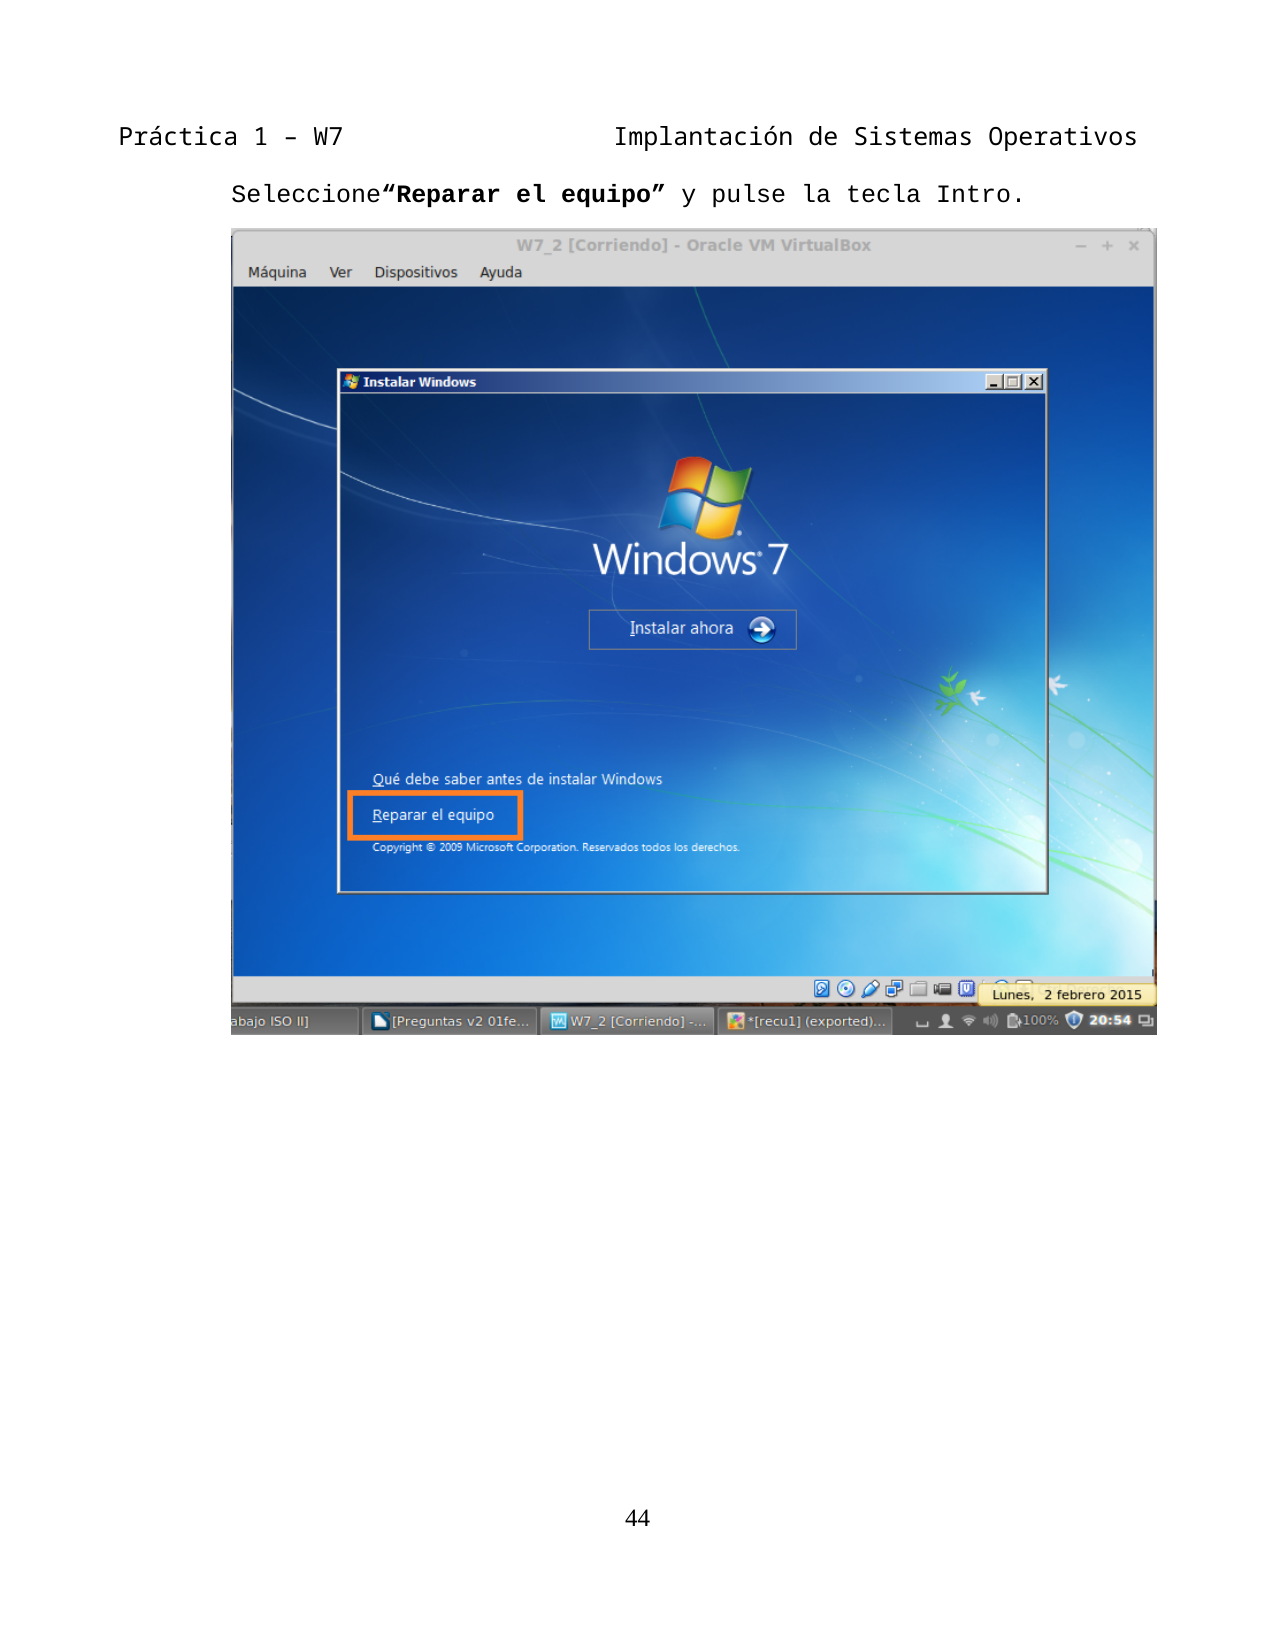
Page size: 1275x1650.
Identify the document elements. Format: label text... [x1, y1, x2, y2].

text Seleccione“Reparar el equipo” y pulse la tecla Intro. [231, 182, 1157, 210]
picture [231, 228, 1157, 1035]
